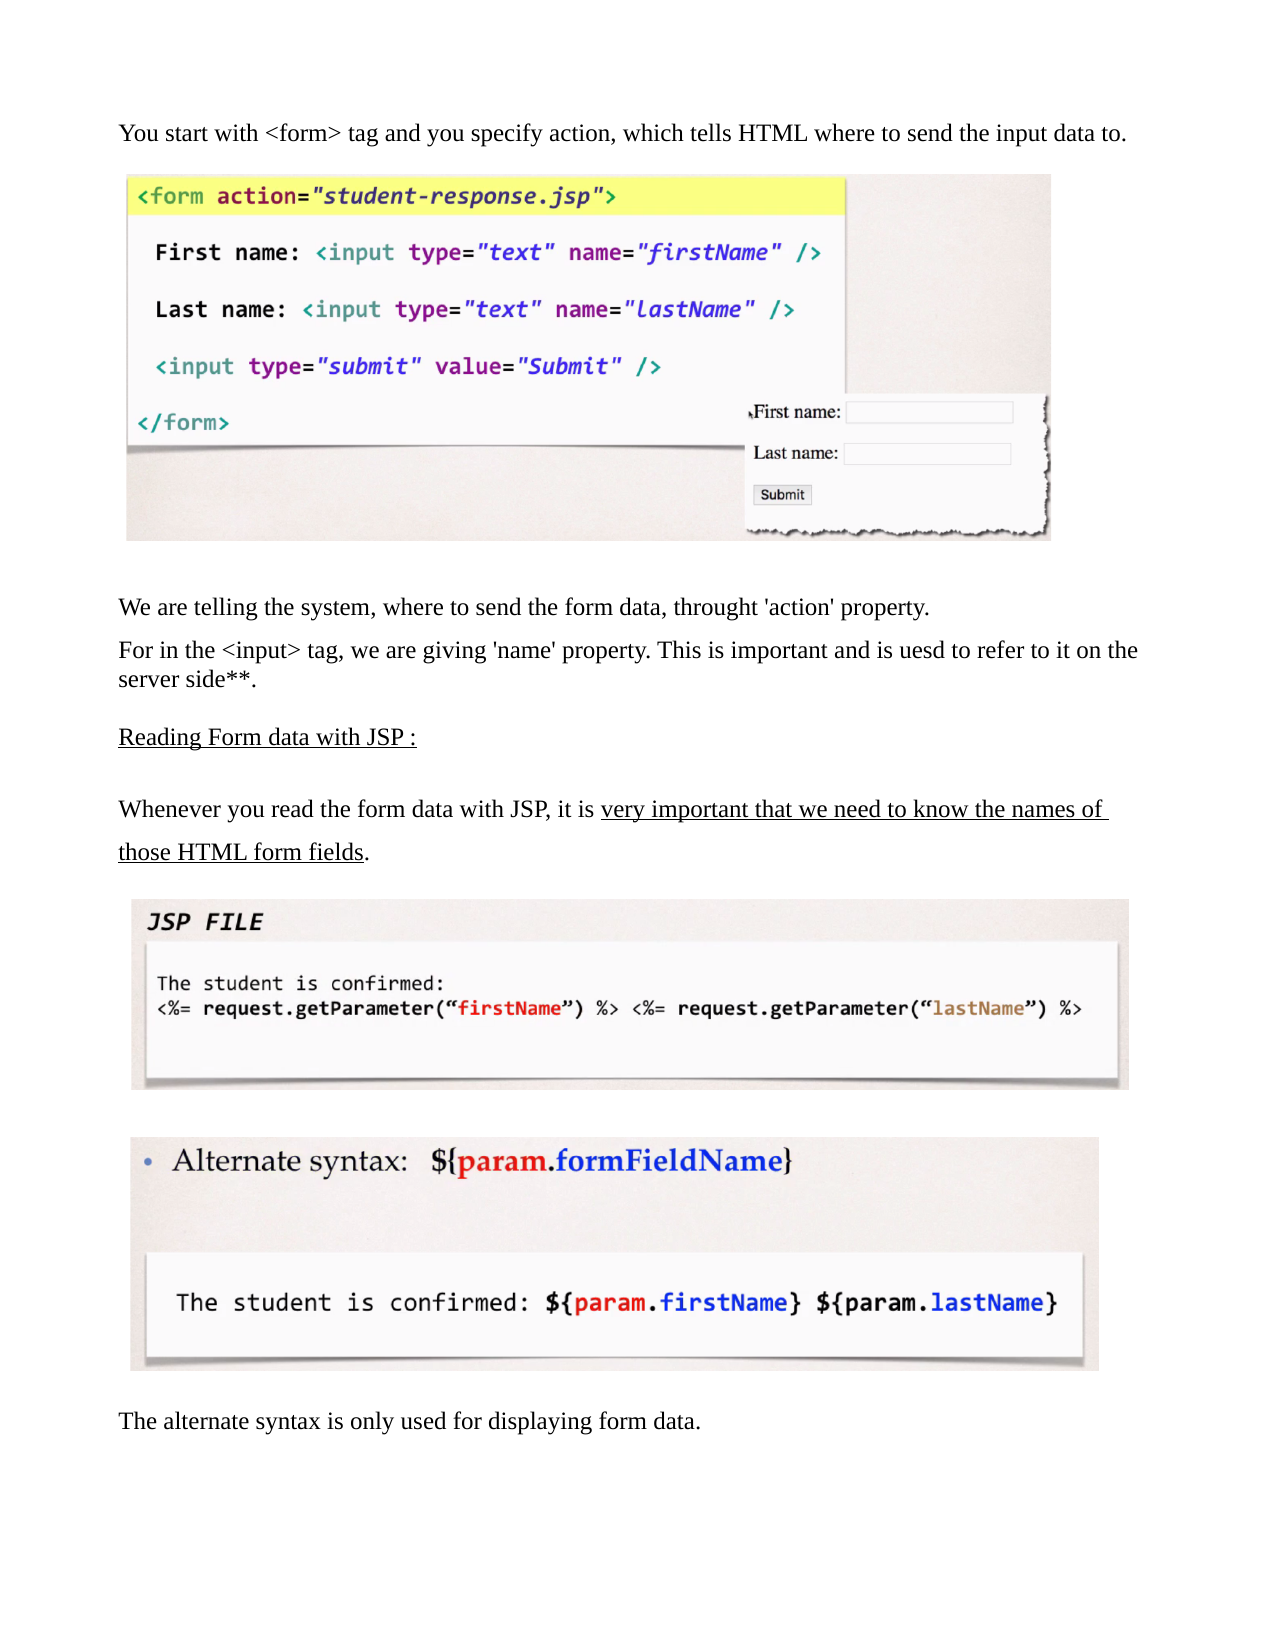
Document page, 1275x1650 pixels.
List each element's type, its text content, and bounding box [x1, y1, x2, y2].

text Whenever you read the form data with JSP, it is very important that we need to know the names of those HTML form fields. [118, 794, 1157, 866]
picture [130, 1137, 1099, 1371]
text We are telling the system, where to send the form data, throught 'action' property. [118, 592, 1157, 621]
text Reading Form data with JSP : [118, 722, 1157, 751]
text The alternate syntax is only used for displaying form data. [118, 1406, 1157, 1435]
picture [126, 174, 1052, 541]
text You start with <form> tag and you specify action, which tells HTML where to send the input data to. [118, 118, 1157, 147]
text For in the <input> tag, we are giving 'name' property. This is important and is uesd to refer to it on the server side**. [118, 636, 1157, 693]
picture [131, 899, 1129, 1090]
